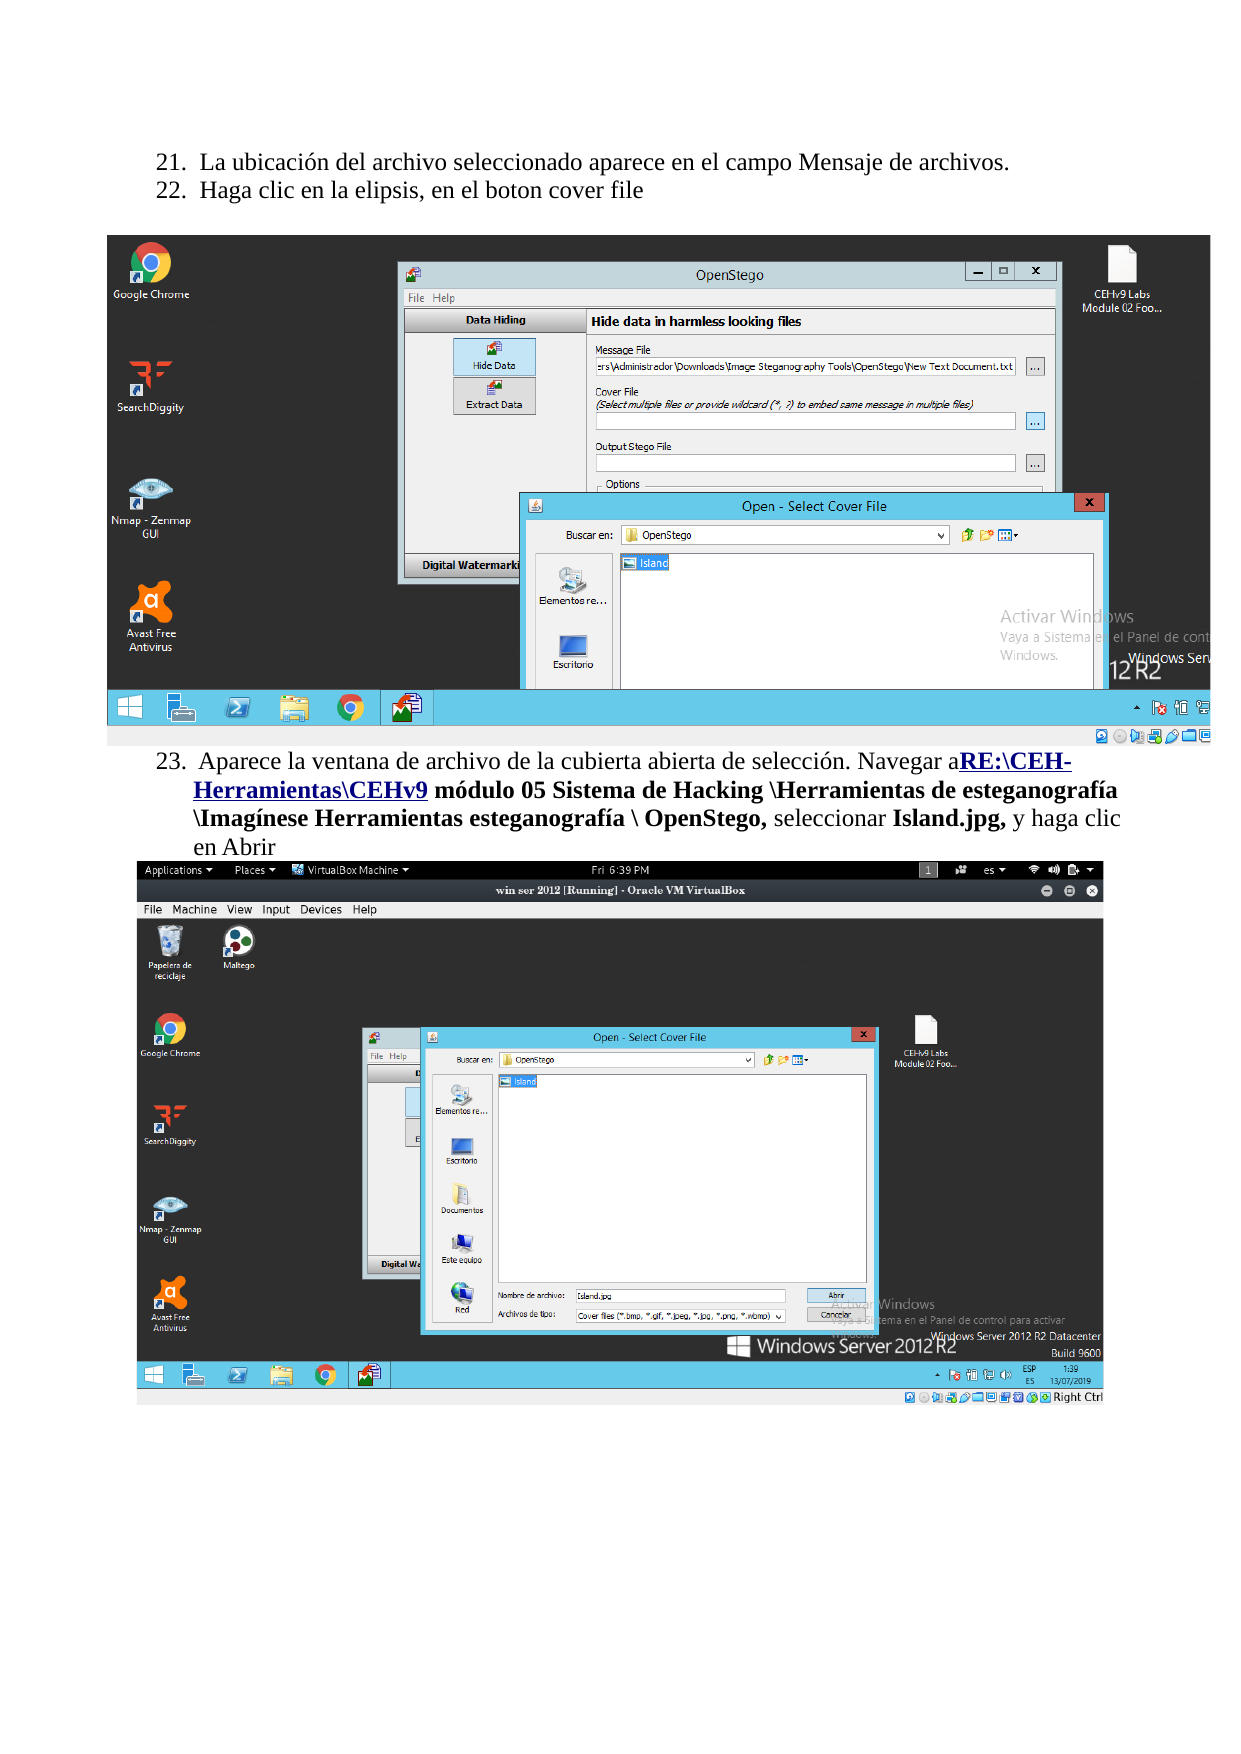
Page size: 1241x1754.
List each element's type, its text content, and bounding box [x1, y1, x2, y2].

list Aparece la ventana de archivo de la cubierta abierta de selección. Navegar aRE:\CEH-Herramientas\CEHv9 módulo 05 Sistema de Hacking \Herramientas de esteganografía \Imagínese Herramientas esteganografía \ OpenStego, seleccionar Island.jpg, y haga clic en Abrir [156, 746, 1122, 861]
list Haga clic en la elipsis, en el boton cover file [156, 176, 1122, 204]
picture [136, 861, 1104, 1405]
list La ubicación del archivo seleccionado aparece en el campo Mensaje de archivos. [156, 147, 1122, 176]
picture [107, 235, 1211, 746]
